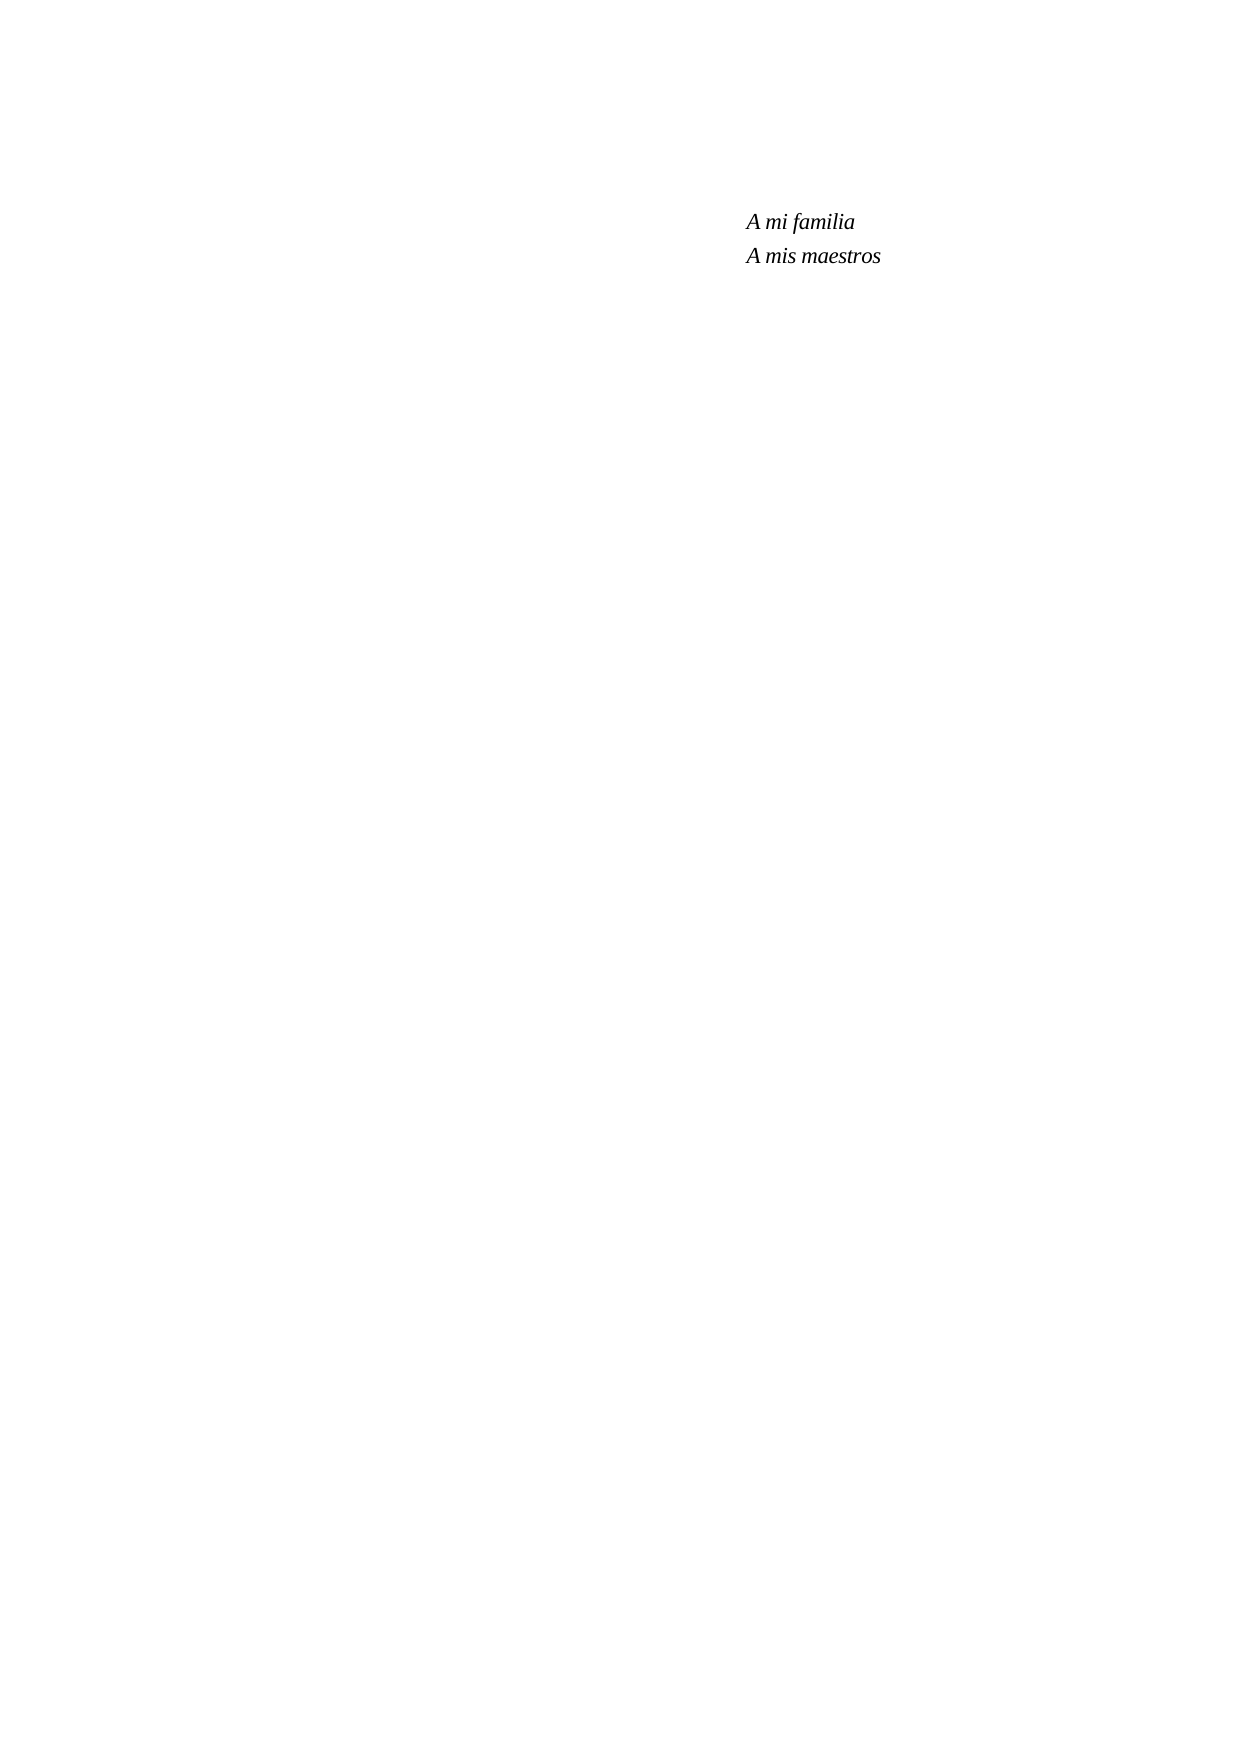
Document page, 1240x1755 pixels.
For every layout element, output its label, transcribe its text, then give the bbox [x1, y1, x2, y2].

text A mi familia [738, 208, 1072, 235]
text A mis maestros [738, 242, 1068, 268]
